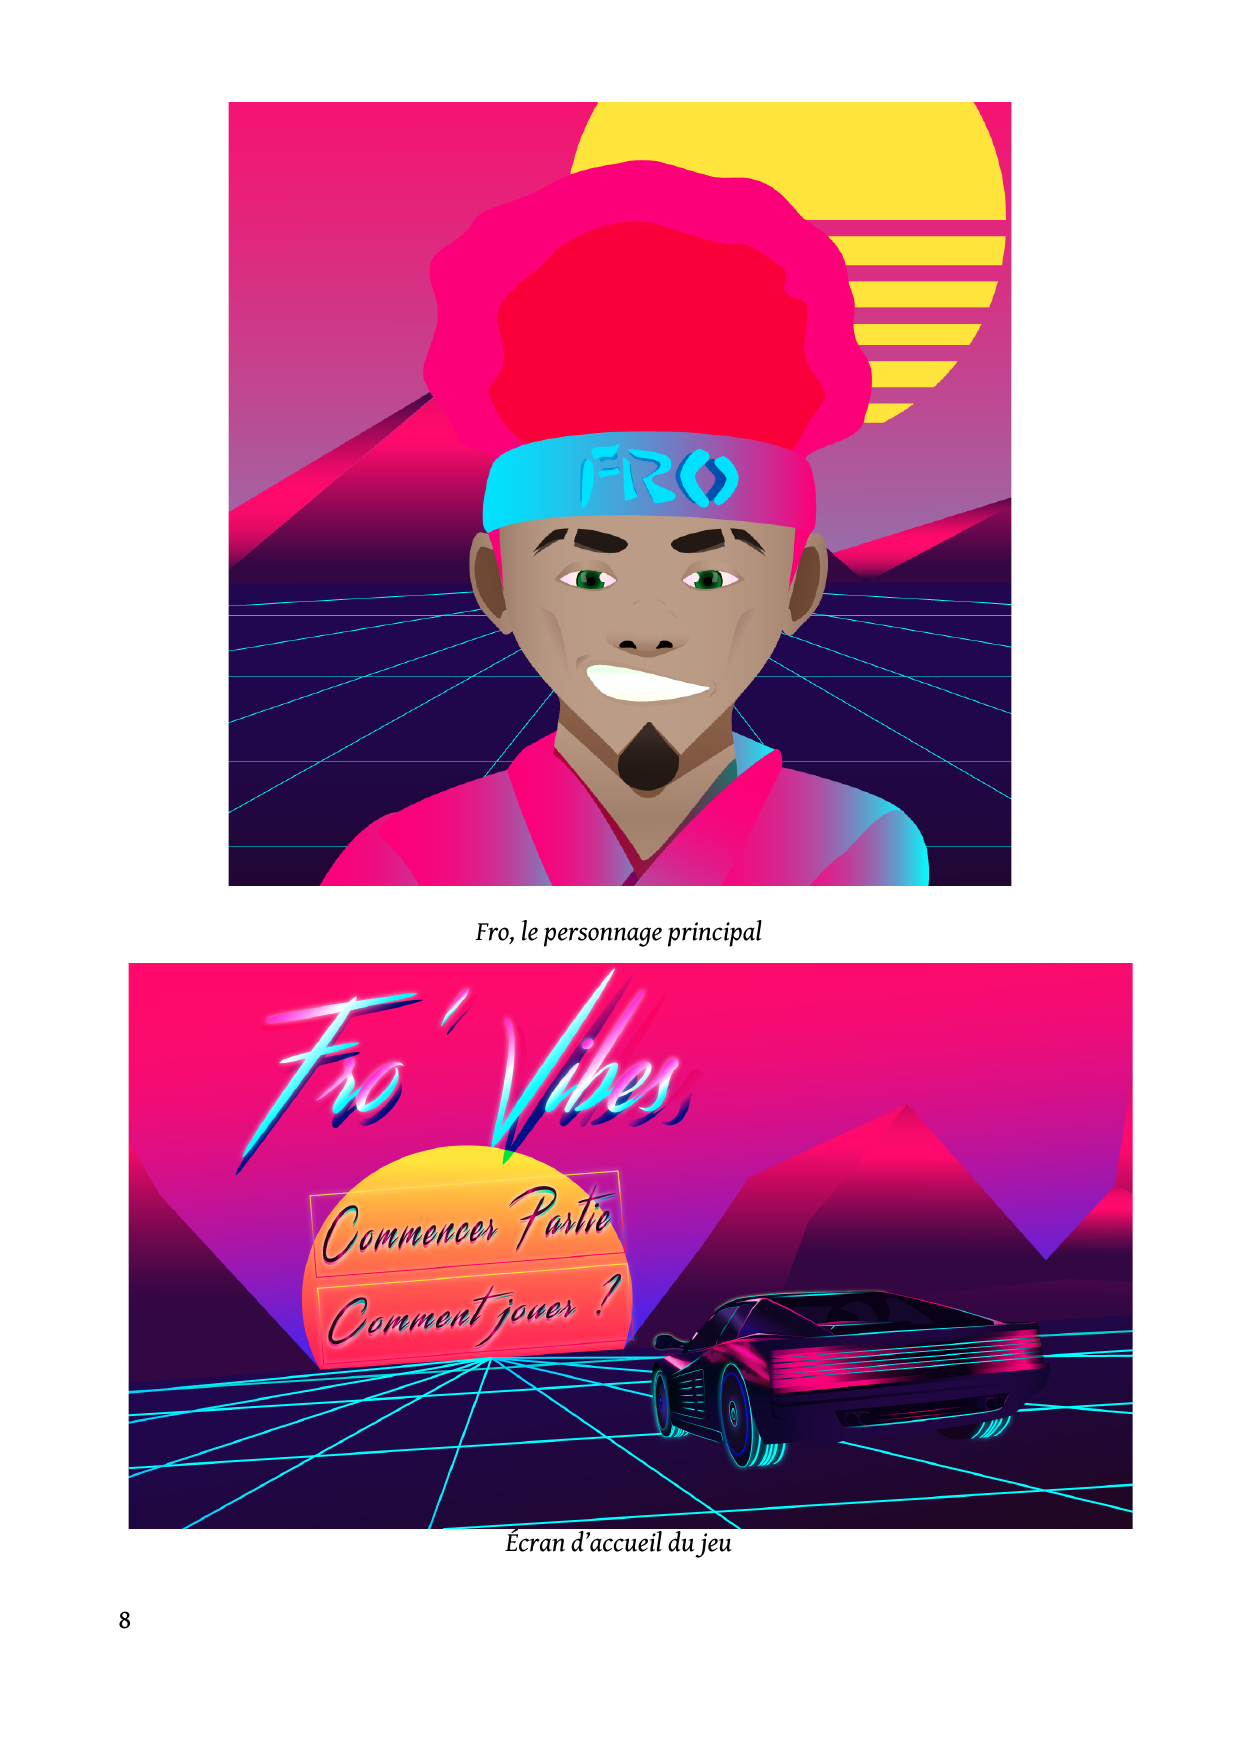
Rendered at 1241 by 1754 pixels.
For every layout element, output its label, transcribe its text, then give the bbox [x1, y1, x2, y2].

text Écran d’accueil du jeu [118, 948, 1122, 1559]
picture [228, 102, 1012, 886]
text Fro, le personnage principal [118, 917, 1122, 948]
picture [128, 963, 1133, 1529]
